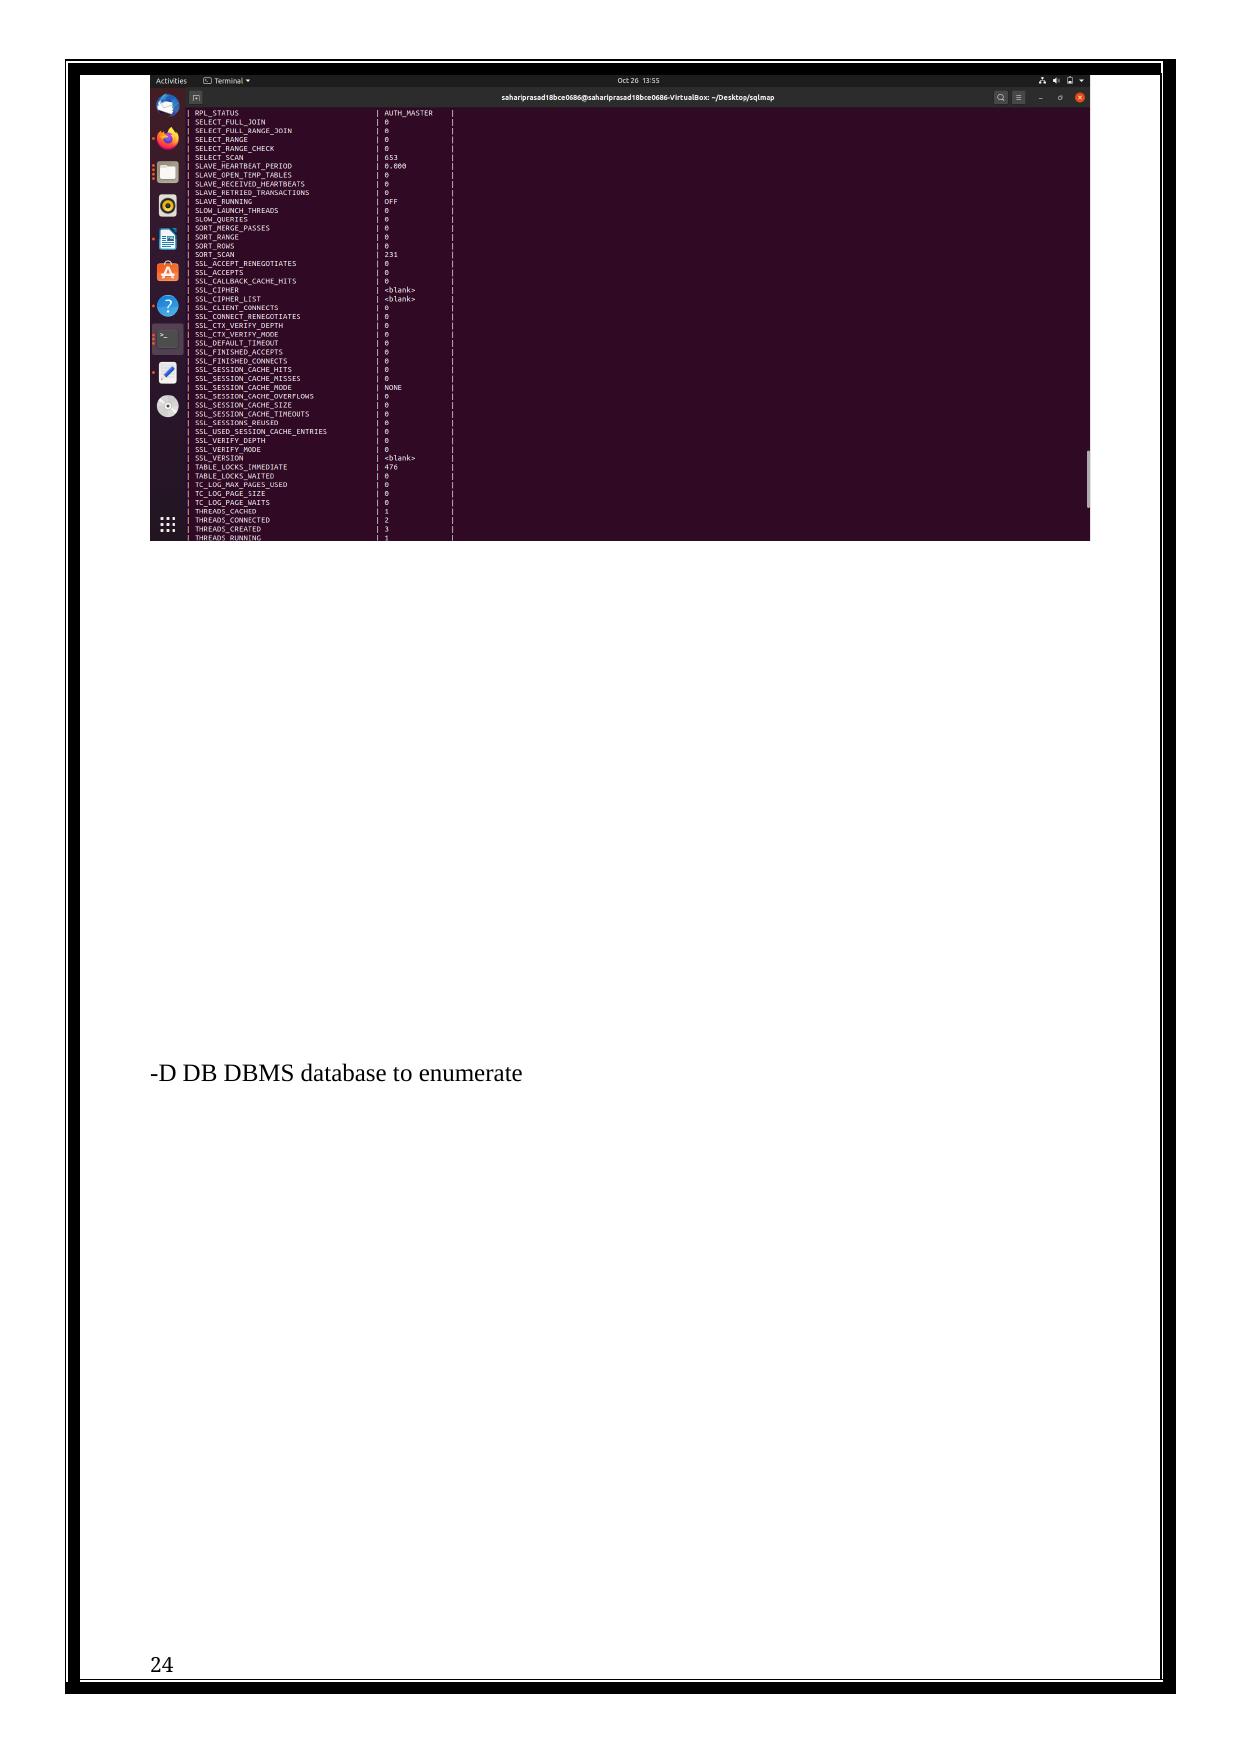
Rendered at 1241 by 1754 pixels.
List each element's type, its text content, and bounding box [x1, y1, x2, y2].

text -D DB DBMS database to enumerate [150, 1058, 1090, 1086]
picture [150, 75, 1091, 541]
